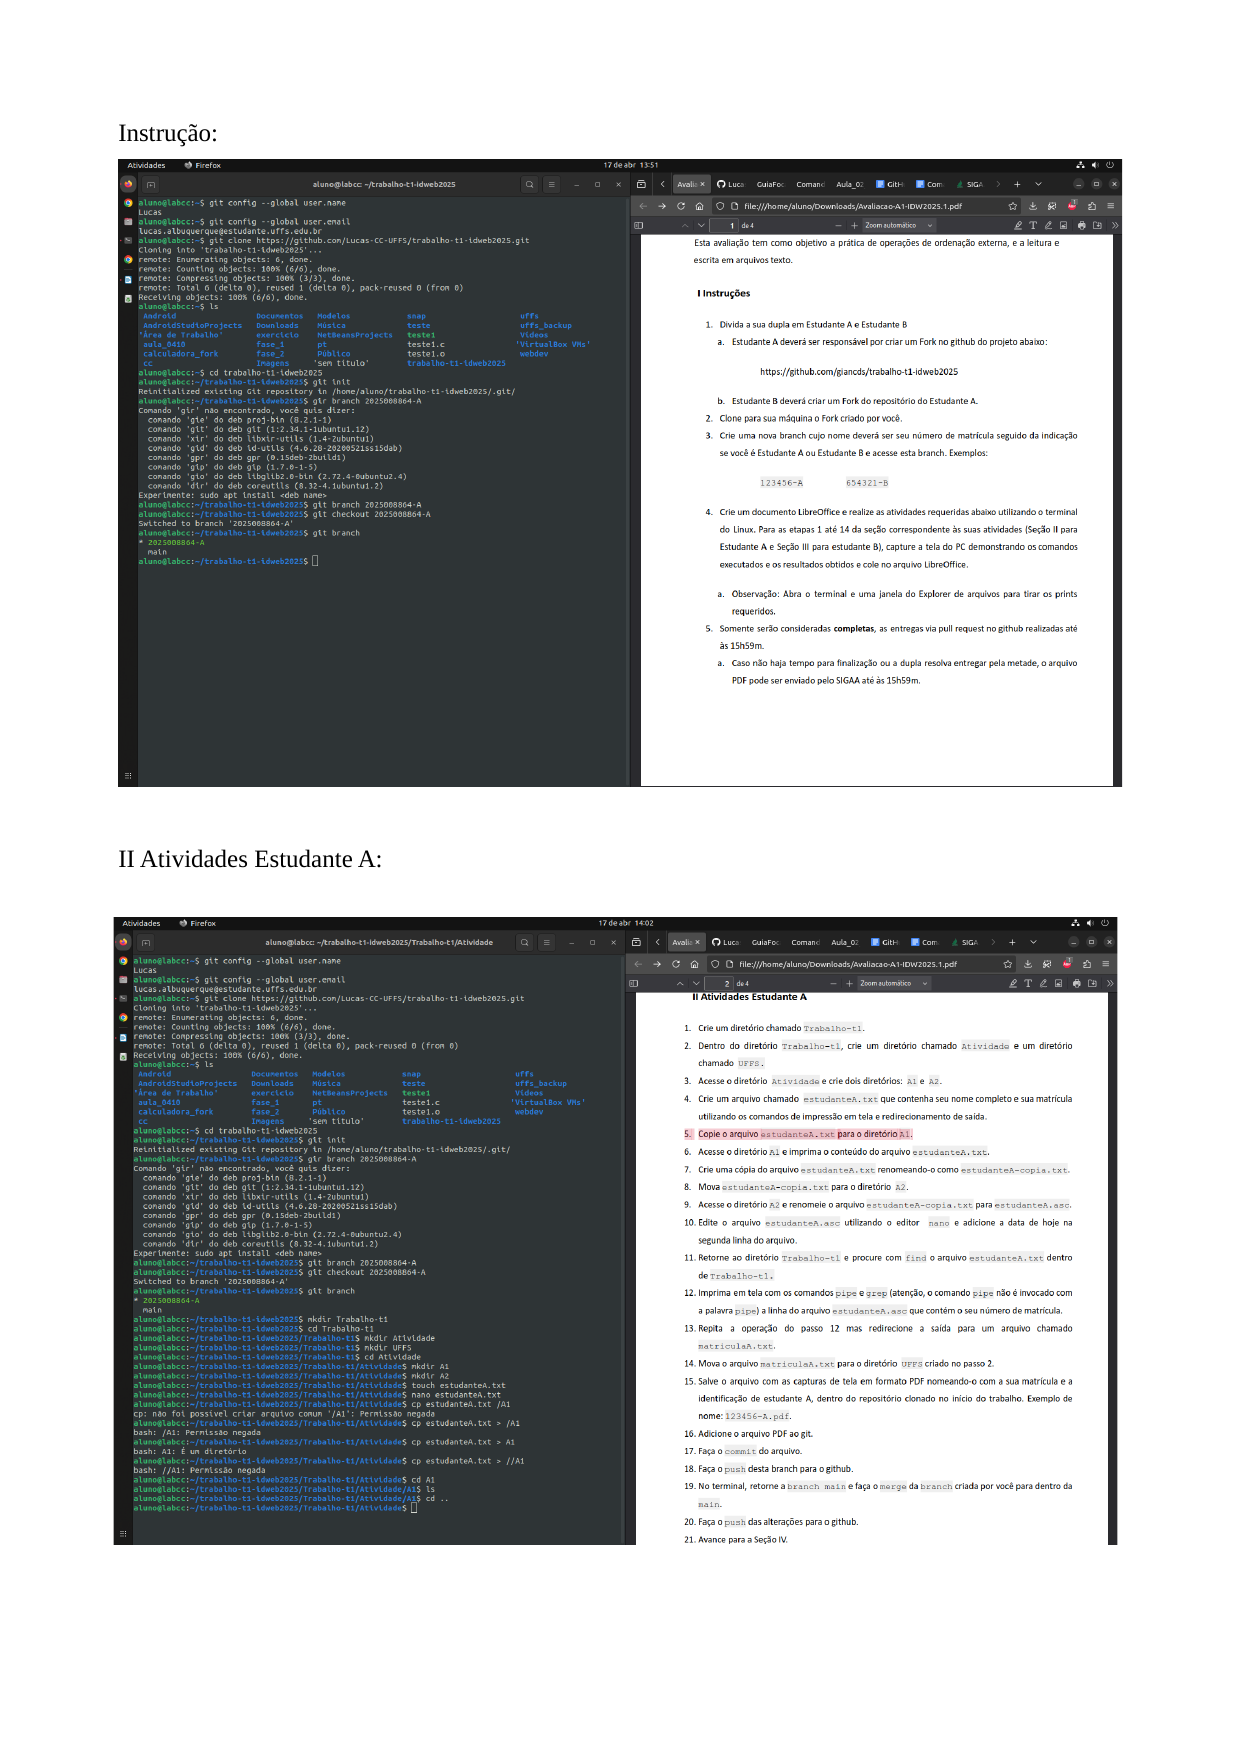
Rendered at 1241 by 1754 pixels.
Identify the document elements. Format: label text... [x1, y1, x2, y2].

picture [113, 917, 1118, 1545]
text Instrução: [118, 118, 1122, 147]
text II Atividades Estudante A: [118, 844, 1122, 873]
picture [118, 159, 1123, 787]
